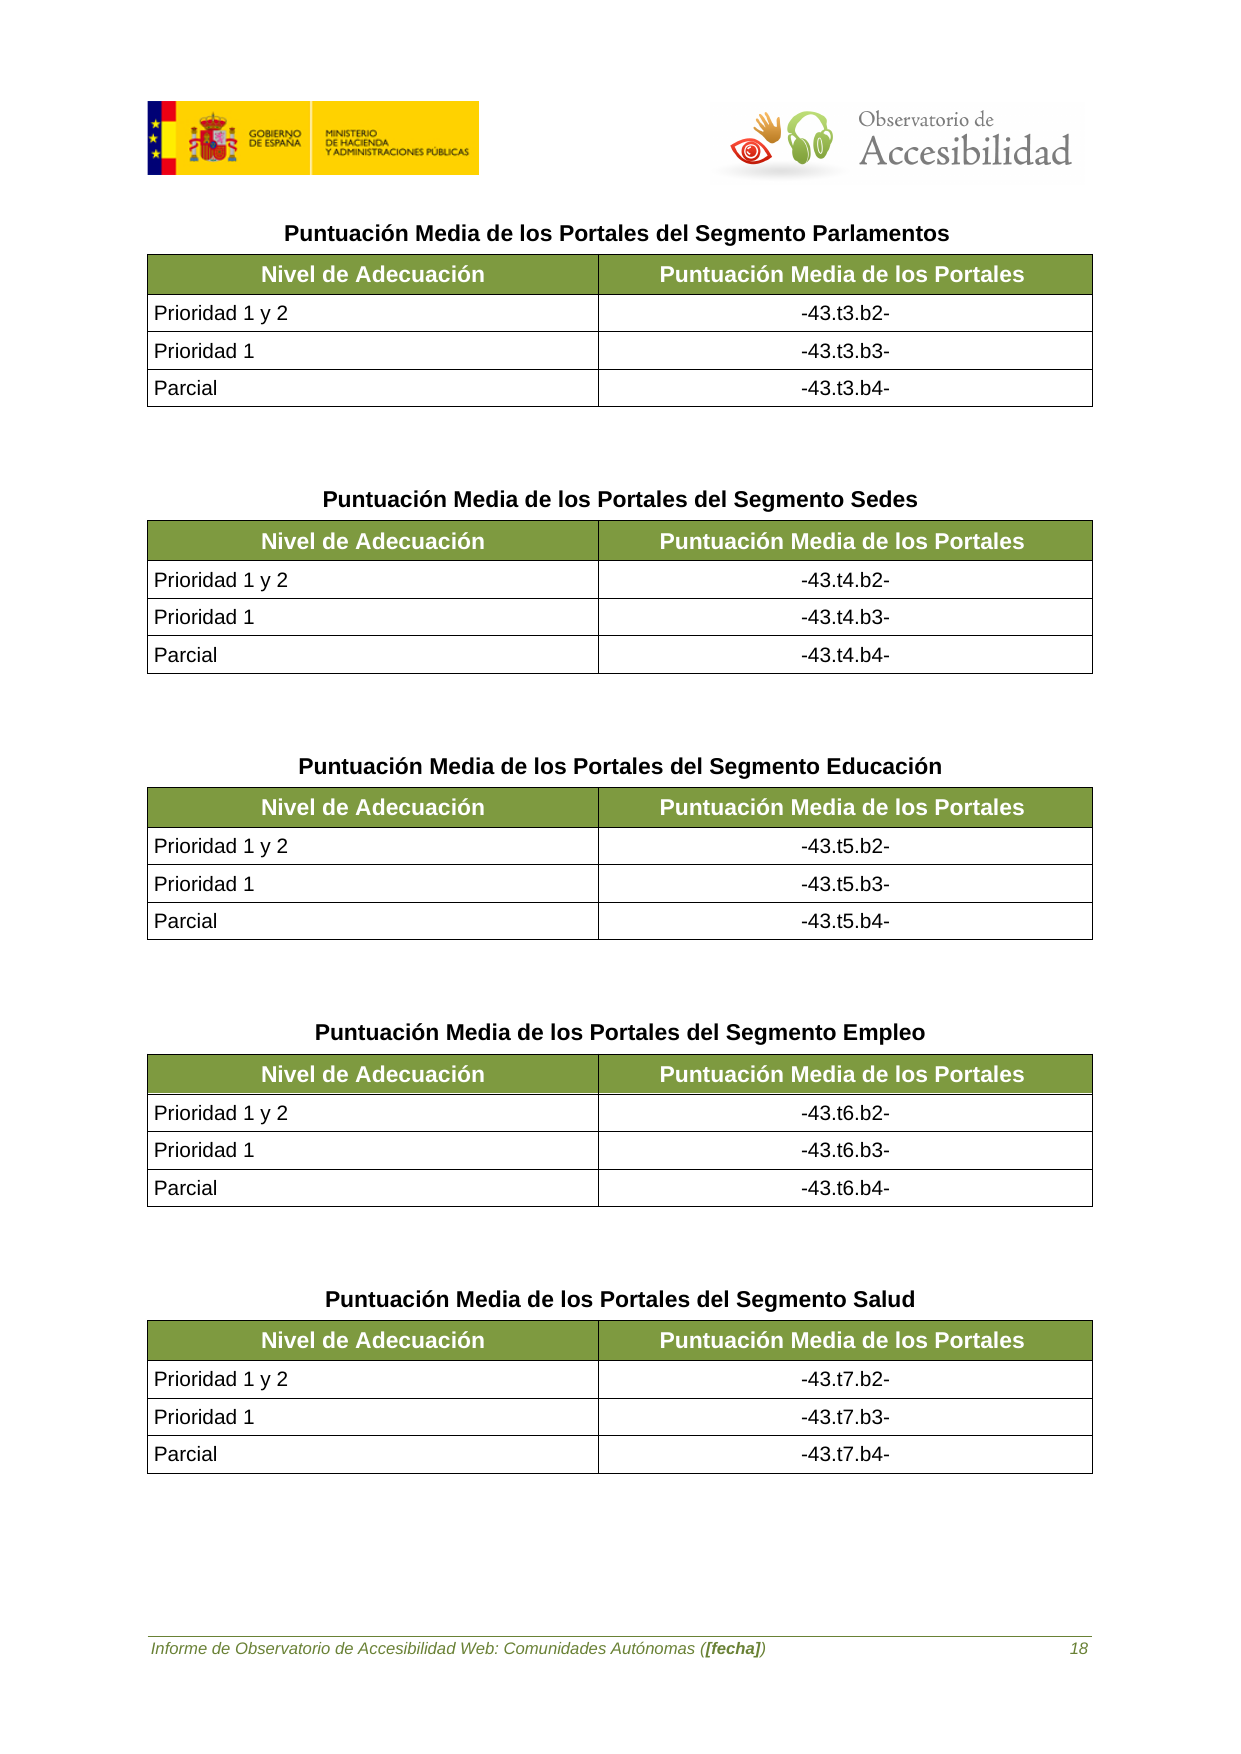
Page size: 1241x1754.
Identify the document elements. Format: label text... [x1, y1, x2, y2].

table_cell Prioridad 1 [148, 865, 598, 902]
text Puntuación Media de los Portales del Segmento Sedes [148, 486, 1092, 513]
table_header Nivel de Adecuación [148, 255, 598, 294]
table_cell -43.t6.b2- [599, 1095, 1092, 1131]
table_header Puntuación Media de los Portales [599, 1321, 1092, 1360]
table_cell -43.t4.b3- [599, 599, 1092, 635]
text Puntuación Media de los Portales del Segmento Salud [148, 1286, 1092, 1312]
table_cell Prioridad 1 [148, 599, 598, 635]
table_cell -43.t7.b3- [599, 1399, 1092, 1435]
table_cell Parcial [148, 370, 598, 406]
table_header Puntuación Media de los Portales [599, 1055, 1092, 1093]
table_header Nivel de Adecuación [148, 788, 598, 827]
table_cell Prioridad 1 [148, 1132, 598, 1168]
table_header Nivel de Adecuación [148, 521, 598, 560]
table_header Nivel de Adecuación [148, 1321, 598, 1360]
picture [147, 101, 479, 175]
table_cell -43.t3.b4- [599, 370, 1092, 406]
table_cell -43.t7.b2- [599, 1361, 1092, 1397]
table_cell -43.t4.b2- [599, 561, 1092, 598]
table_cell Prioridad 1 y 2 [148, 828, 598, 864]
table_cell Prioridad 1 [148, 1399, 598, 1435]
table_cell -43.t6.b3- [599, 1132, 1092, 1168]
text Puntuación Media de los Portales del Segmento Empleo [148, 1019, 1092, 1046]
table_cell Prioridad 1 [148, 332, 598, 369]
table_cell -43.t4.b4- [599, 636, 1092, 673]
table_cell Parcial [148, 1170, 598, 1206]
table_cell Prioridad 1 y 2 [148, 1361, 598, 1397]
table_header Nivel de Adecuación [148, 1055, 598, 1093]
table_cell -43.t5.b3- [599, 865, 1092, 902]
table_cell Parcial [148, 903, 598, 939]
table_cell -43.t5.b2- [599, 828, 1092, 864]
table_cell Parcial [148, 1436, 598, 1472]
table_cell Prioridad 1 y 2 [148, 1095, 598, 1131]
table_header Puntuación Media de los Portales [599, 255, 1092, 294]
table_cell -43.t3.b2- [599, 295, 1092, 331]
table_cell Parcial [148, 636, 598, 673]
table_cell -43.t6.b4- [599, 1170, 1092, 1206]
text Puntuación Media de los Portales del Segmento Parlamentos [148, 220, 1092, 246]
picture [710, 102, 1086, 185]
table_cell -43.t5.b4- [599, 903, 1092, 939]
table_cell Prioridad 1 y 2 [148, 295, 598, 331]
table_cell -43.t7.b4- [599, 1436, 1092, 1472]
text Puntuación Media de los Portales del Segmento Educación [148, 753, 1092, 779]
table_cell Prioridad 1 y 2 [148, 561, 598, 598]
table_cell -43.t3.b3- [599, 332, 1092, 369]
table_header Puntuación Media de los Portales [599, 788, 1092, 827]
table_header Puntuación Media de los Portales [599, 521, 1092, 560]
